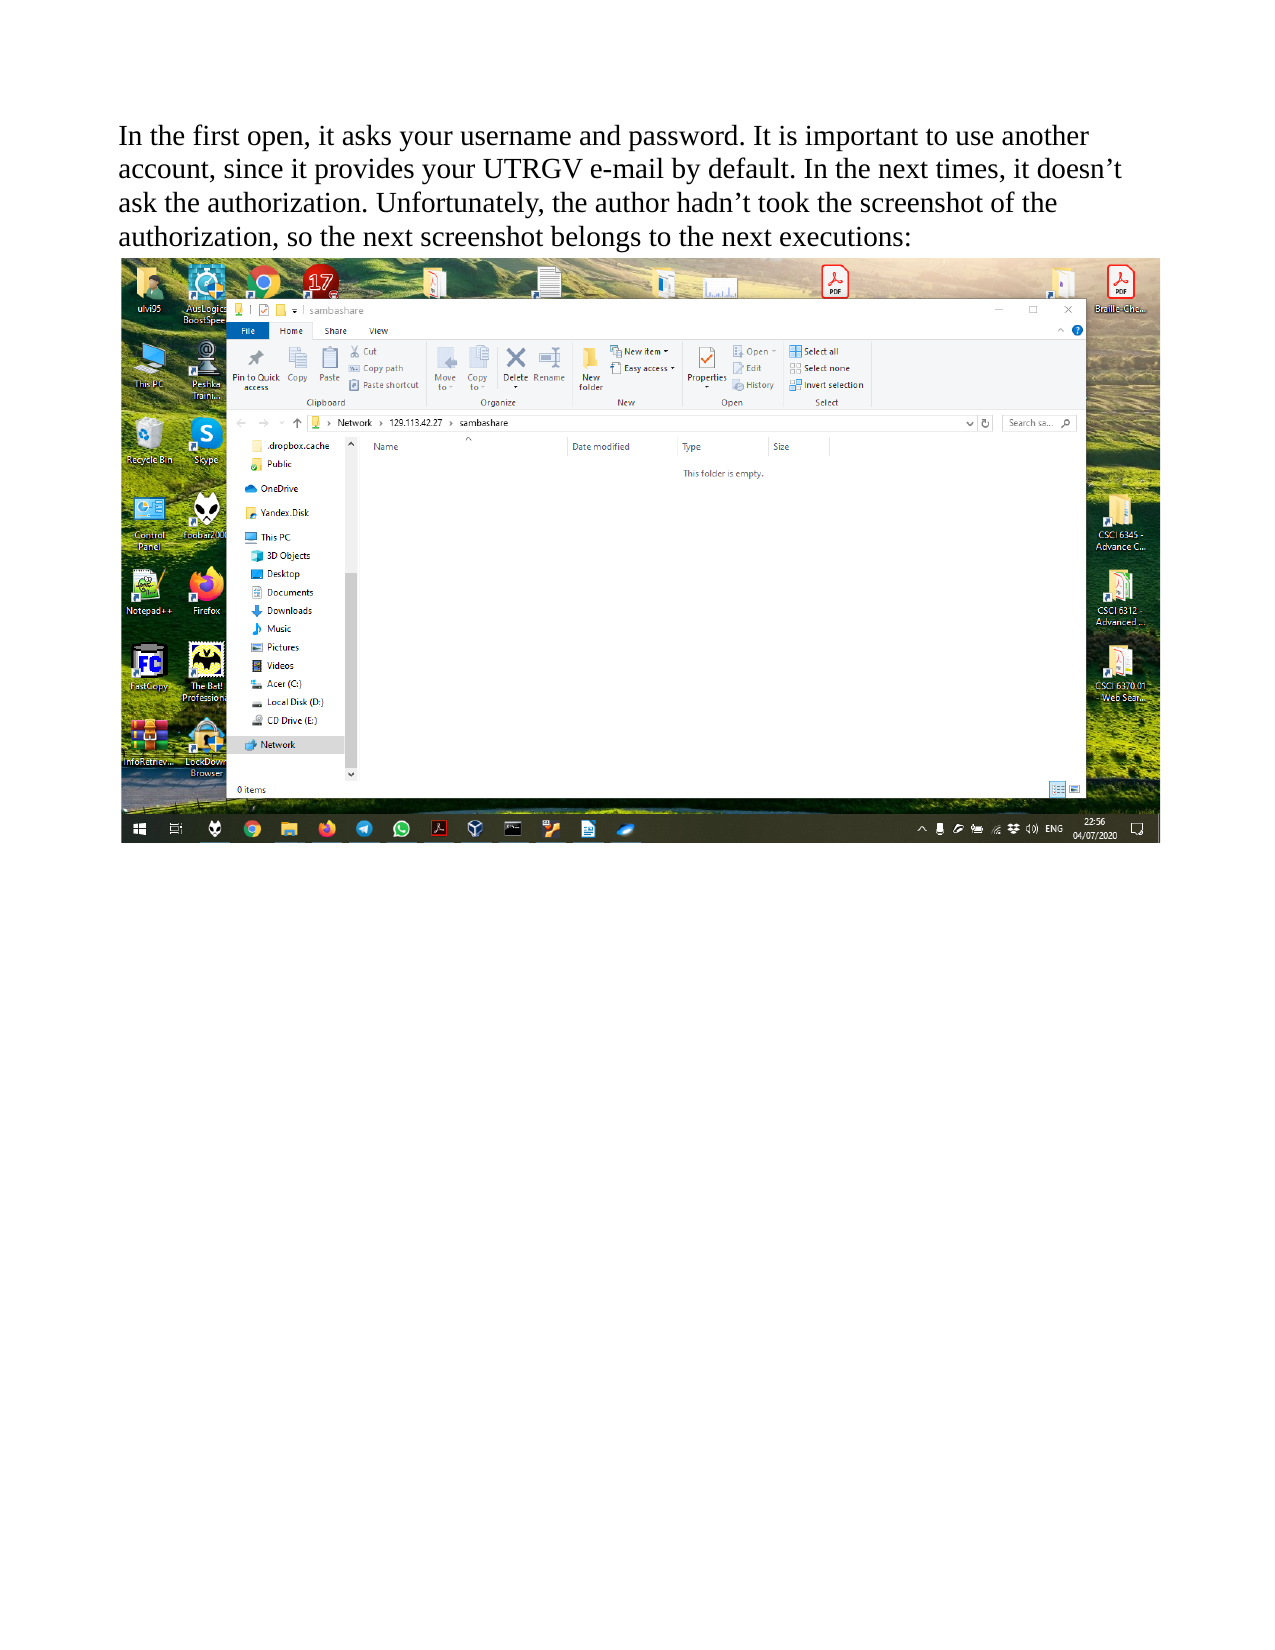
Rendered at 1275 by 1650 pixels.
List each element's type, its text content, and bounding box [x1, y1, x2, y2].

text In the first open, it asks your username and password. It is important to use another account, since it provides your UTRGV e-mail by default. In the next times, it doesn’t ask the authorization. Unfortunately, the author hadn’t took the screenshot of the authorization, so the next screenshot belongs to the next executions: [118, 118, 1157, 252]
picture [121, 258, 1161, 843]
